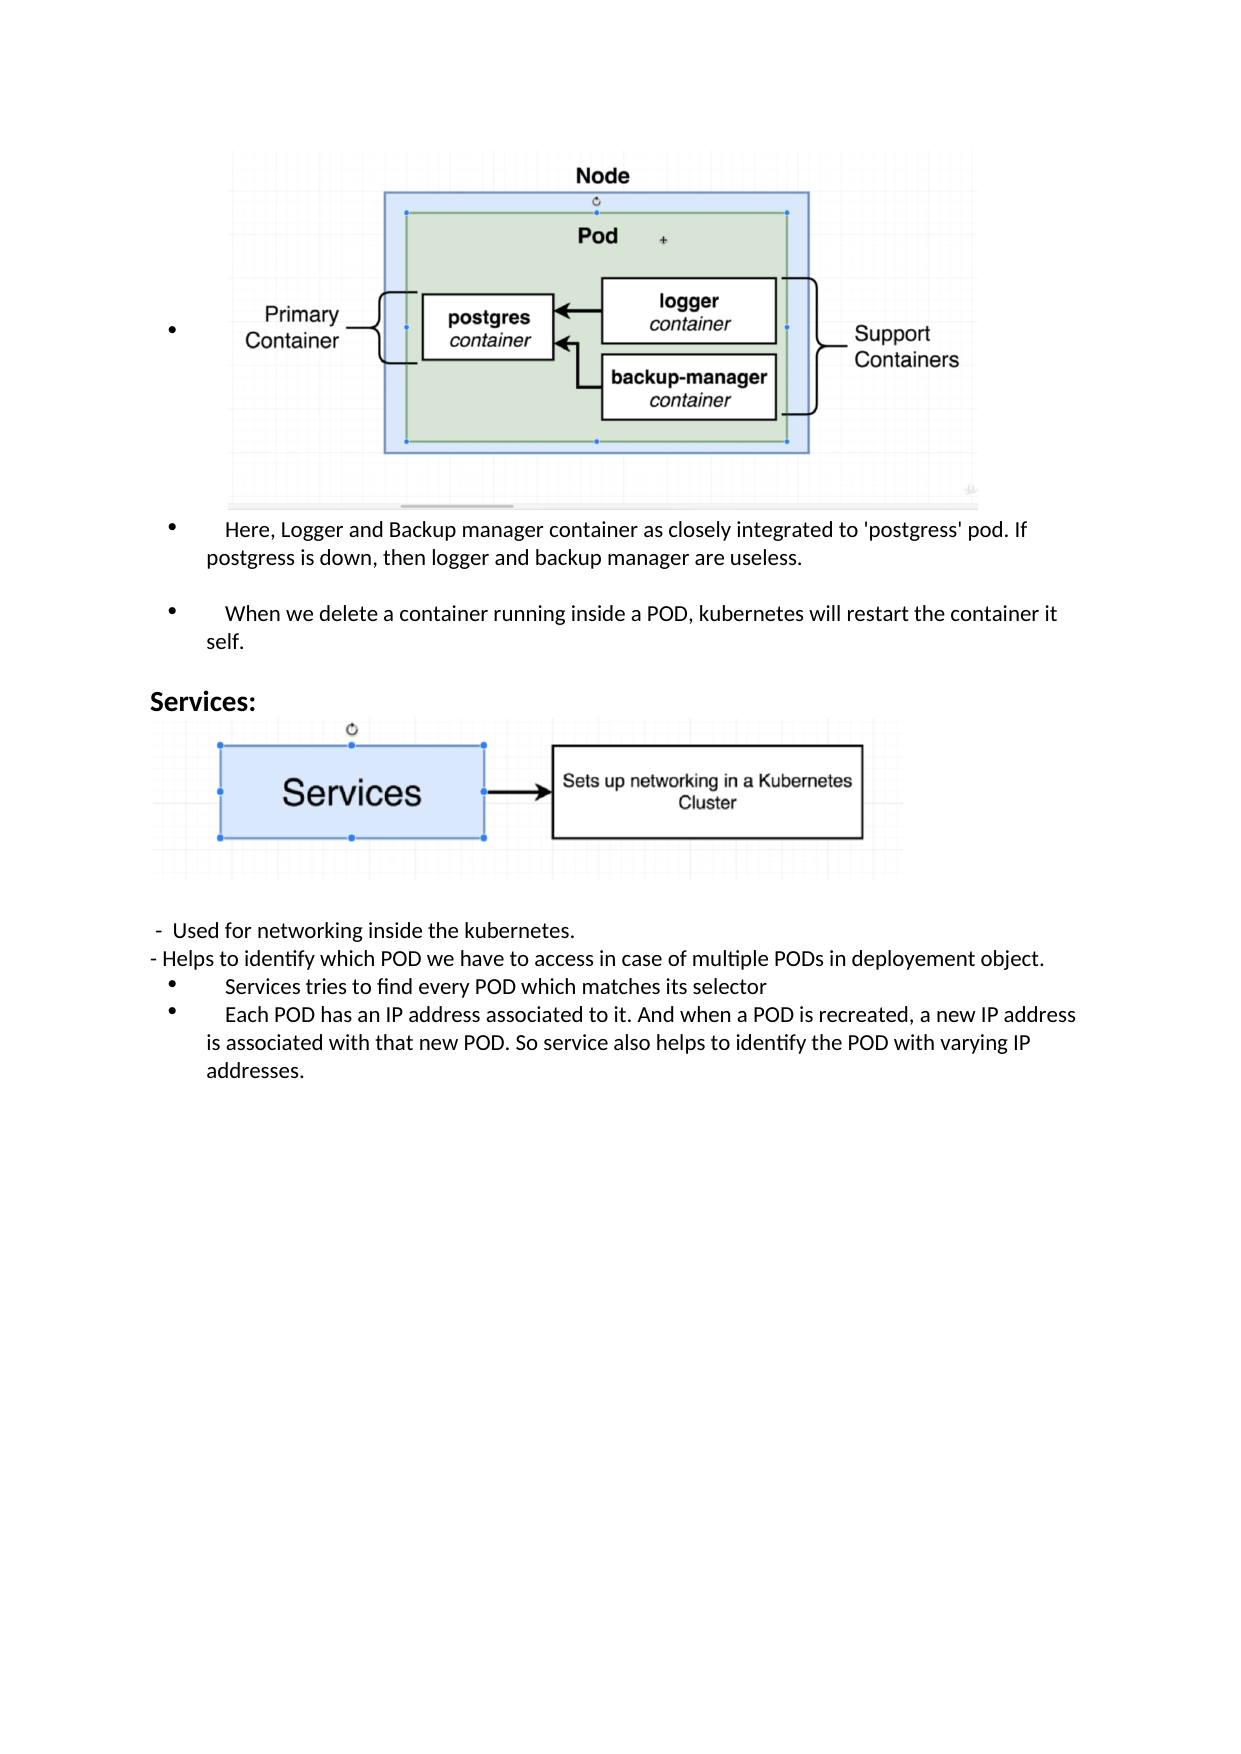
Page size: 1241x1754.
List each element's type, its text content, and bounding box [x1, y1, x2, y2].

text - Helps to identify which POD we have to access in case of multiple PODs in deployement object. [150, 944, 1090, 972]
list Services tries to find every POD which matches its selector [169, 972, 1090, 1000]
text - Used for networking inside the kubernetes. [150, 916, 1090, 944]
list Each POD has an IP address associated to it. And when a POD is recreated, a new IP address is associated with that new POD. So service also helps to identify the POD with varying IP addresses. [169, 1000, 1090, 1084]
text Services: [150, 683, 1090, 719]
picture [228, 150, 979, 510]
picture [153, 718, 904, 881]
list Here, Logger and Backup manager container as closely integrated to 'postgress' pod. If postgress is down, then logger and backup manager are useless. [169, 515, 1090, 571]
list When we delete a container running inside a POD, kubernetes will restart the container it self. [169, 599, 1090, 655]
